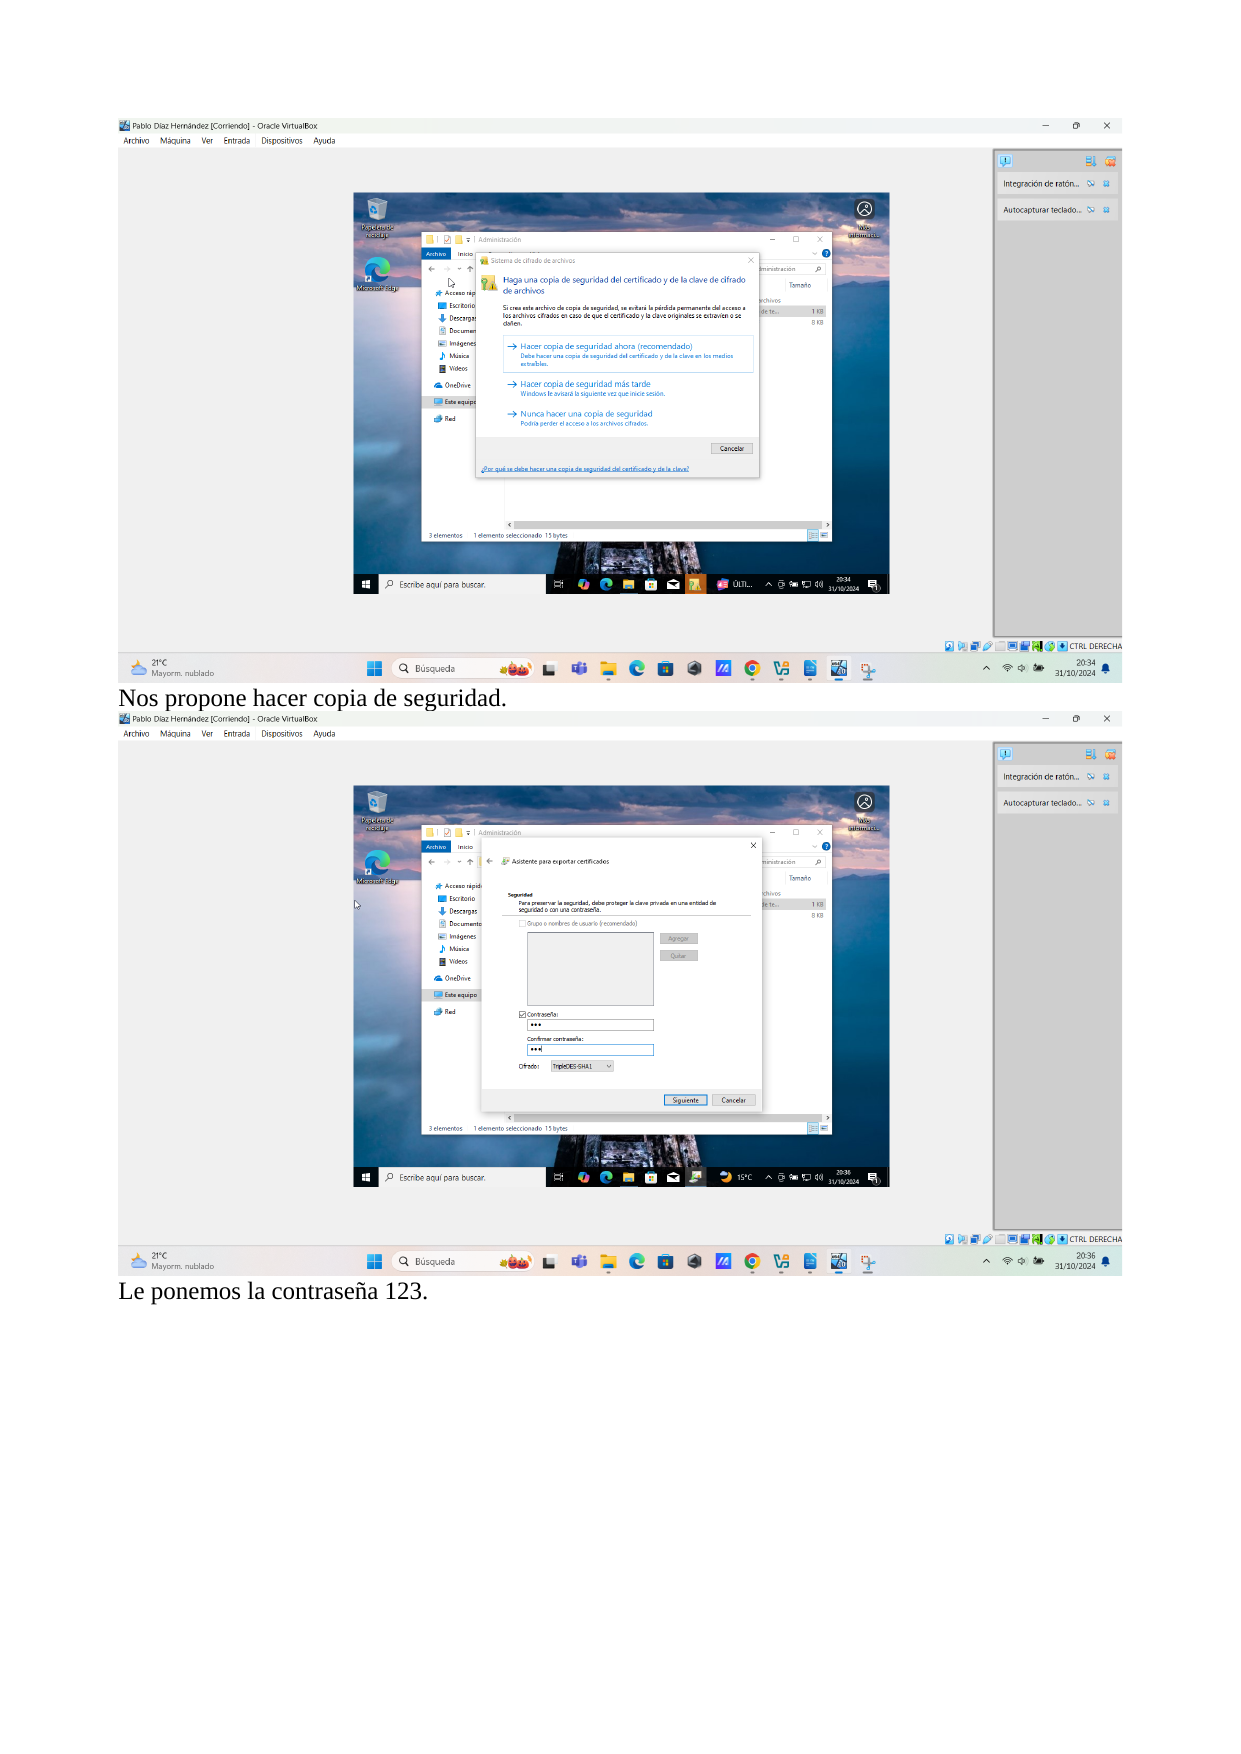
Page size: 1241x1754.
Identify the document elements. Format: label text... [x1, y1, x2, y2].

picture [118, 118, 1123, 683]
text Le ponemos la contraseña 123. [118, 1276, 1122, 1304]
picture [118, 711, 1123, 1276]
text Nos propone hacer copia de seguridad. [118, 683, 1122, 711]
